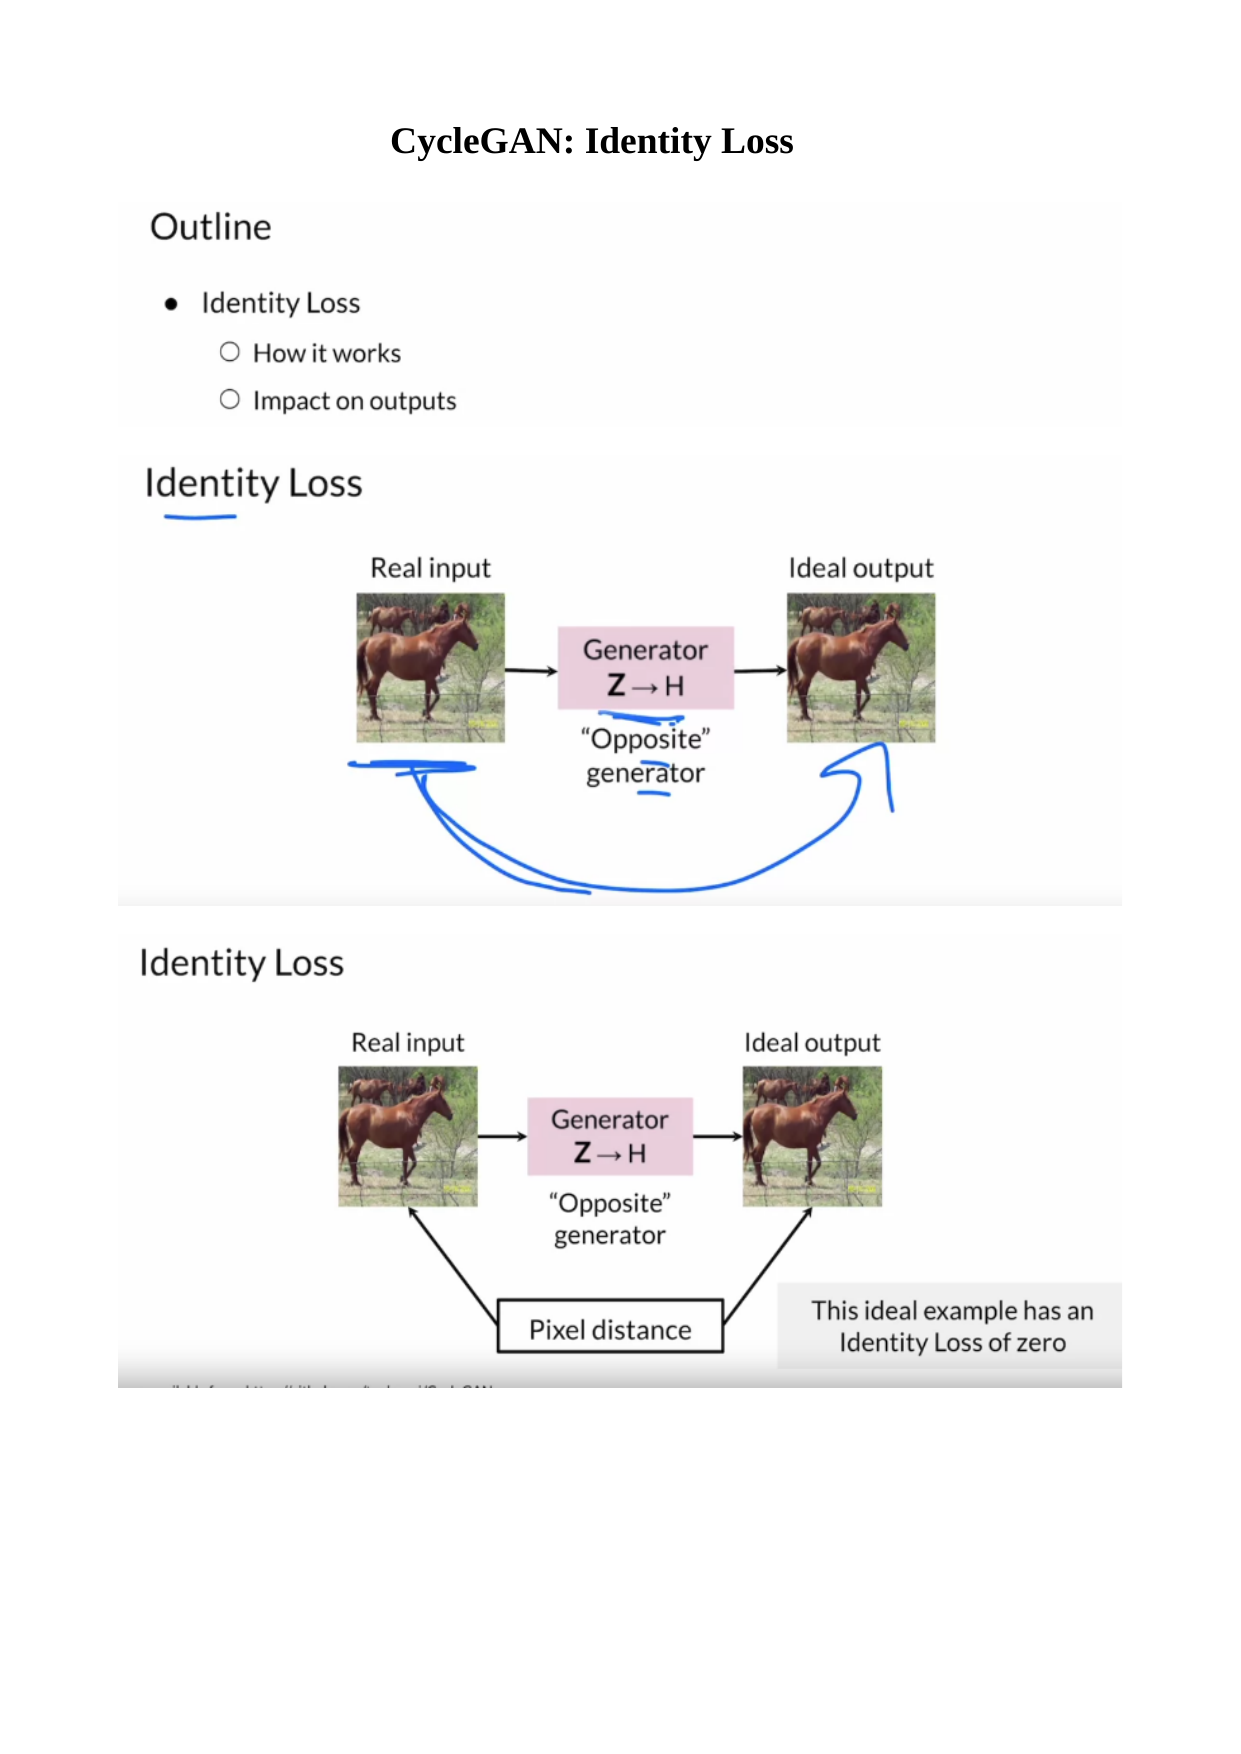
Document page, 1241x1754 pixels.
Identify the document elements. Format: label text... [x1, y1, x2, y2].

picture [118, 455, 1123, 906]
picture [118, 202, 1123, 427]
subtitle CycleGAN: Identity Loss [118, 118, 1122, 161]
picture [118, 934, 1123, 1388]
